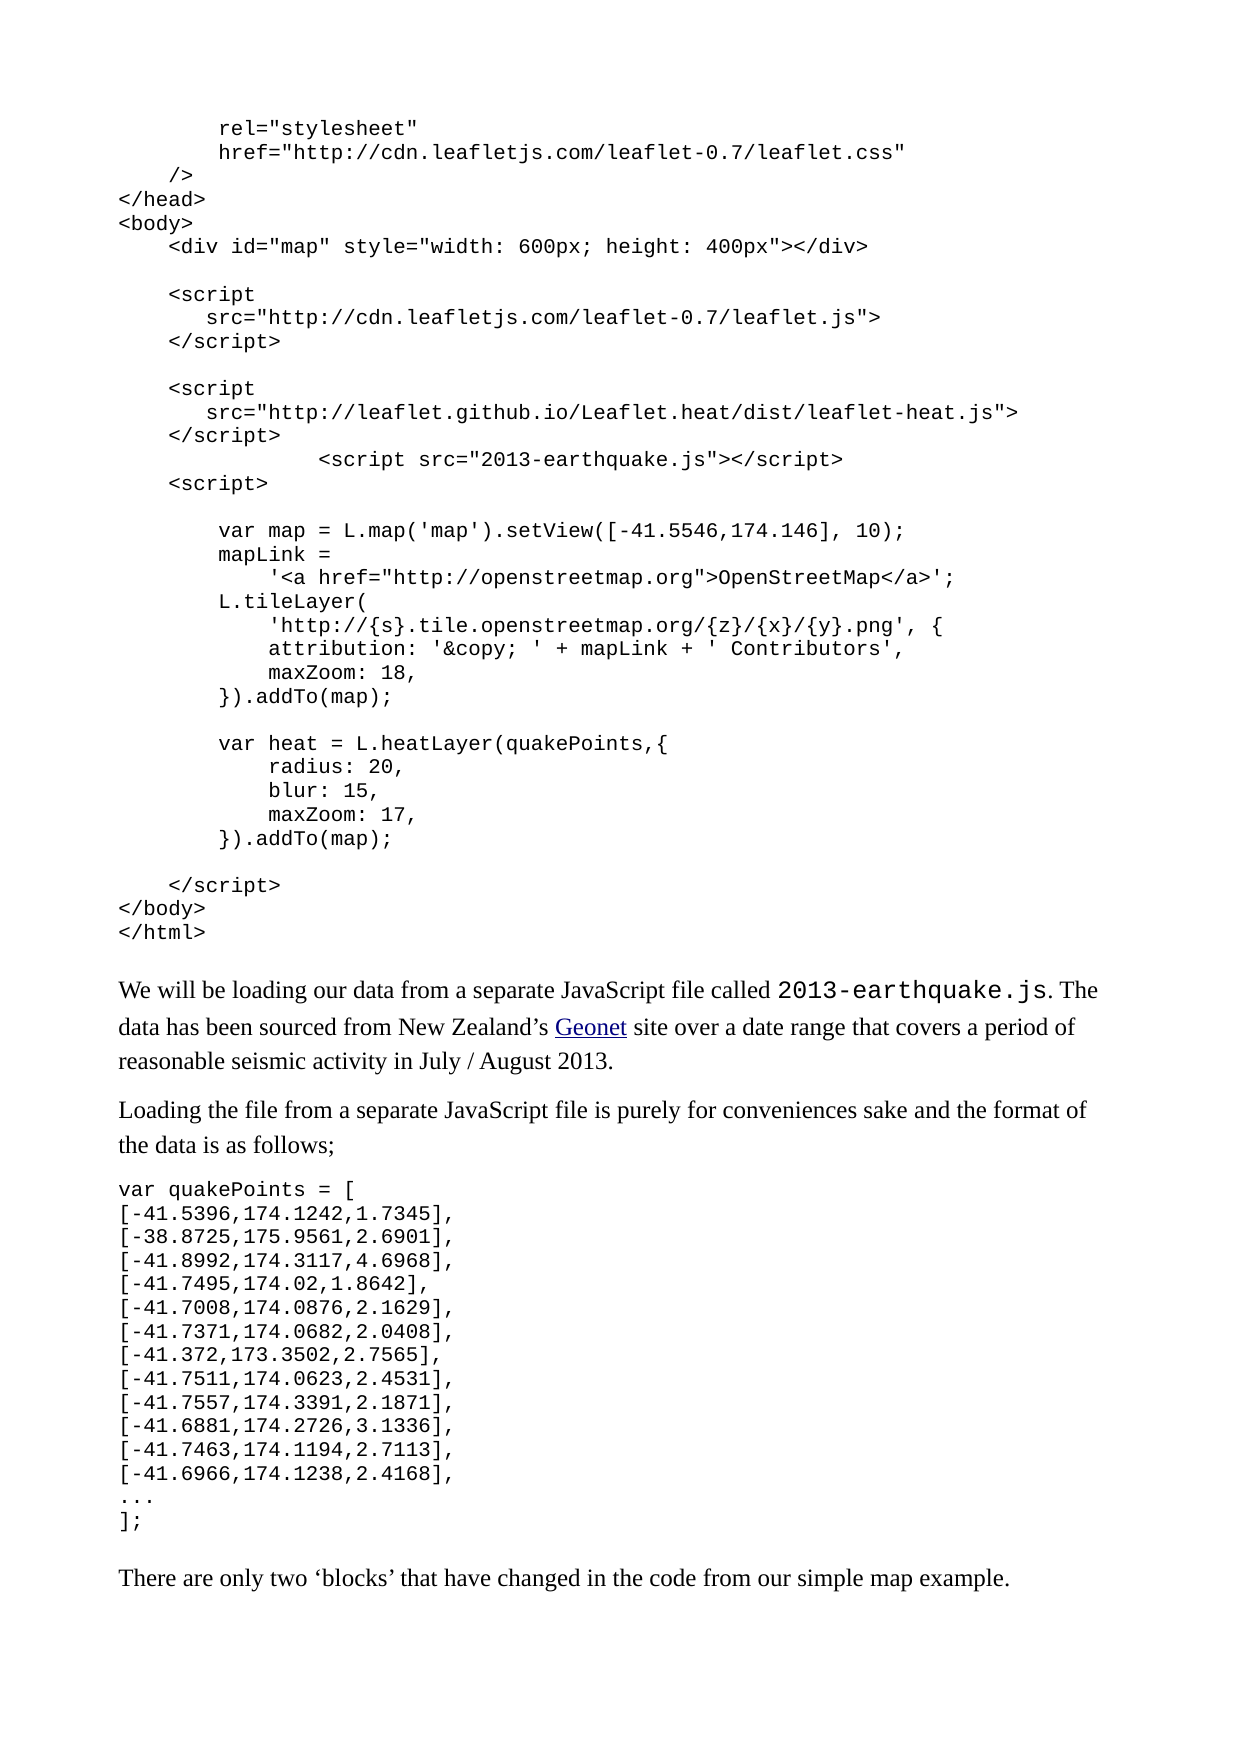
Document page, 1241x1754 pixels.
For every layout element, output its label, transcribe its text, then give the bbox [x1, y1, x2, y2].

text [-41.7495,174.02,1.8642], [118, 1273, 1122, 1297]
text [-41.6966,174.1238,2.4168], [118, 1463, 1122, 1486]
text [-38.8725,175.9561,2.6901], [118, 1226, 1122, 1250]
text 'http://{s}.tile.openstreetmap.org/{z}/{x}/{y}.png', { [118, 615, 1122, 638]
text <script [118, 284, 1122, 307]
text [-41.7557,174.3391,2.1871], [118, 1392, 1122, 1415]
text }).addTo(map); [118, 686, 1122, 709]
text L.tileLayer( [118, 591, 1122, 615]
text <script src="2013-earthquake.js"></script> [118, 449, 1122, 473]
text }).addTo(map); [118, 827, 1122, 851]
text </body> [118, 898, 1122, 922]
text '<a href="http://openstreetmap.org">OpenStreetMap</a>'; [118, 567, 1122, 591]
text var quakePoints = [ [118, 1179, 1122, 1202]
text <div id="map" style="width: 600px; height: 400px"></div> [118, 236, 1122, 260]
text [-41.8992,174.3117,4.6968], [118, 1250, 1122, 1273]
text ]; [118, 1510, 1122, 1533]
text [-41.7371,174.0682,2.0408], [118, 1321, 1122, 1344]
text </html> [118, 922, 1122, 946]
text src="http://leaflet.github.io/Leaflet.heat/dist/leaflet-heat.js"> [118, 402, 1122, 426]
text There are only two ‘blocks’ that have changed in the code from our simple map example. [118, 1563, 1122, 1592]
text <script> [118, 473, 1122, 496]
text radius: 20, [118, 757, 1122, 780]
text attribution: '&copy; ' + mapLink + ' Contributors', [118, 638, 1122, 662]
text src="http://cdn.leafletjs.com/leaflet-0.7/leaflet.js"> [118, 307, 1122, 331]
text <script [118, 378, 1122, 402]
text We will be loading our data from a separate JavaScript file called 2013-earthquake.js. The data has been sourced from New Zealand’s Geonet site over a date range that covers a period of reasonable seismic activity in July / August 2013. [118, 975, 1122, 1075]
text </head> [118, 189, 1122, 213]
text [-41.7463,174.1194,2.7113], [118, 1439, 1122, 1463]
text mapLink = [118, 544, 1122, 567]
text [-41.7008,174.0876,2.1629], [118, 1297, 1122, 1321]
text maxZoom: 17, [118, 804, 1122, 827]
text [-41.372,173.3502,2.7565], [118, 1344, 1122, 1368]
text </script> [118, 875, 1122, 898]
text [-41.5396,174.1242,1.7345], [118, 1202, 1122, 1226]
text </script> [118, 331, 1122, 354]
text ... [118, 1486, 1122, 1510]
text maxZoom: 18, [118, 662, 1122, 686]
text rel="stylesheet" [118, 118, 1122, 142]
text </script> [118, 426, 1122, 449]
text /> [118, 165, 1122, 189]
text href="http://cdn.leafletjs.com/leaflet-0.7/leaflet.css" [118, 142, 1122, 165]
text Loading the file from a separate JavaScript file is purely for conveniences sake and the format of the data is as follows; [118, 1095, 1122, 1158]
text blur: 15, [118, 780, 1122, 804]
text <body> [118, 213, 1122, 236]
text var heat = L.heatLayer(quakePoints,{ [118, 733, 1122, 757]
text [-41.6881,174.2726,3.1336], [118, 1415, 1122, 1439]
text [-41.7511,174.0623,2.4531], [118, 1368, 1122, 1392]
text var map = L.map('map').setView([-41.5546,174.146], 10); [118, 520, 1122, 544]
